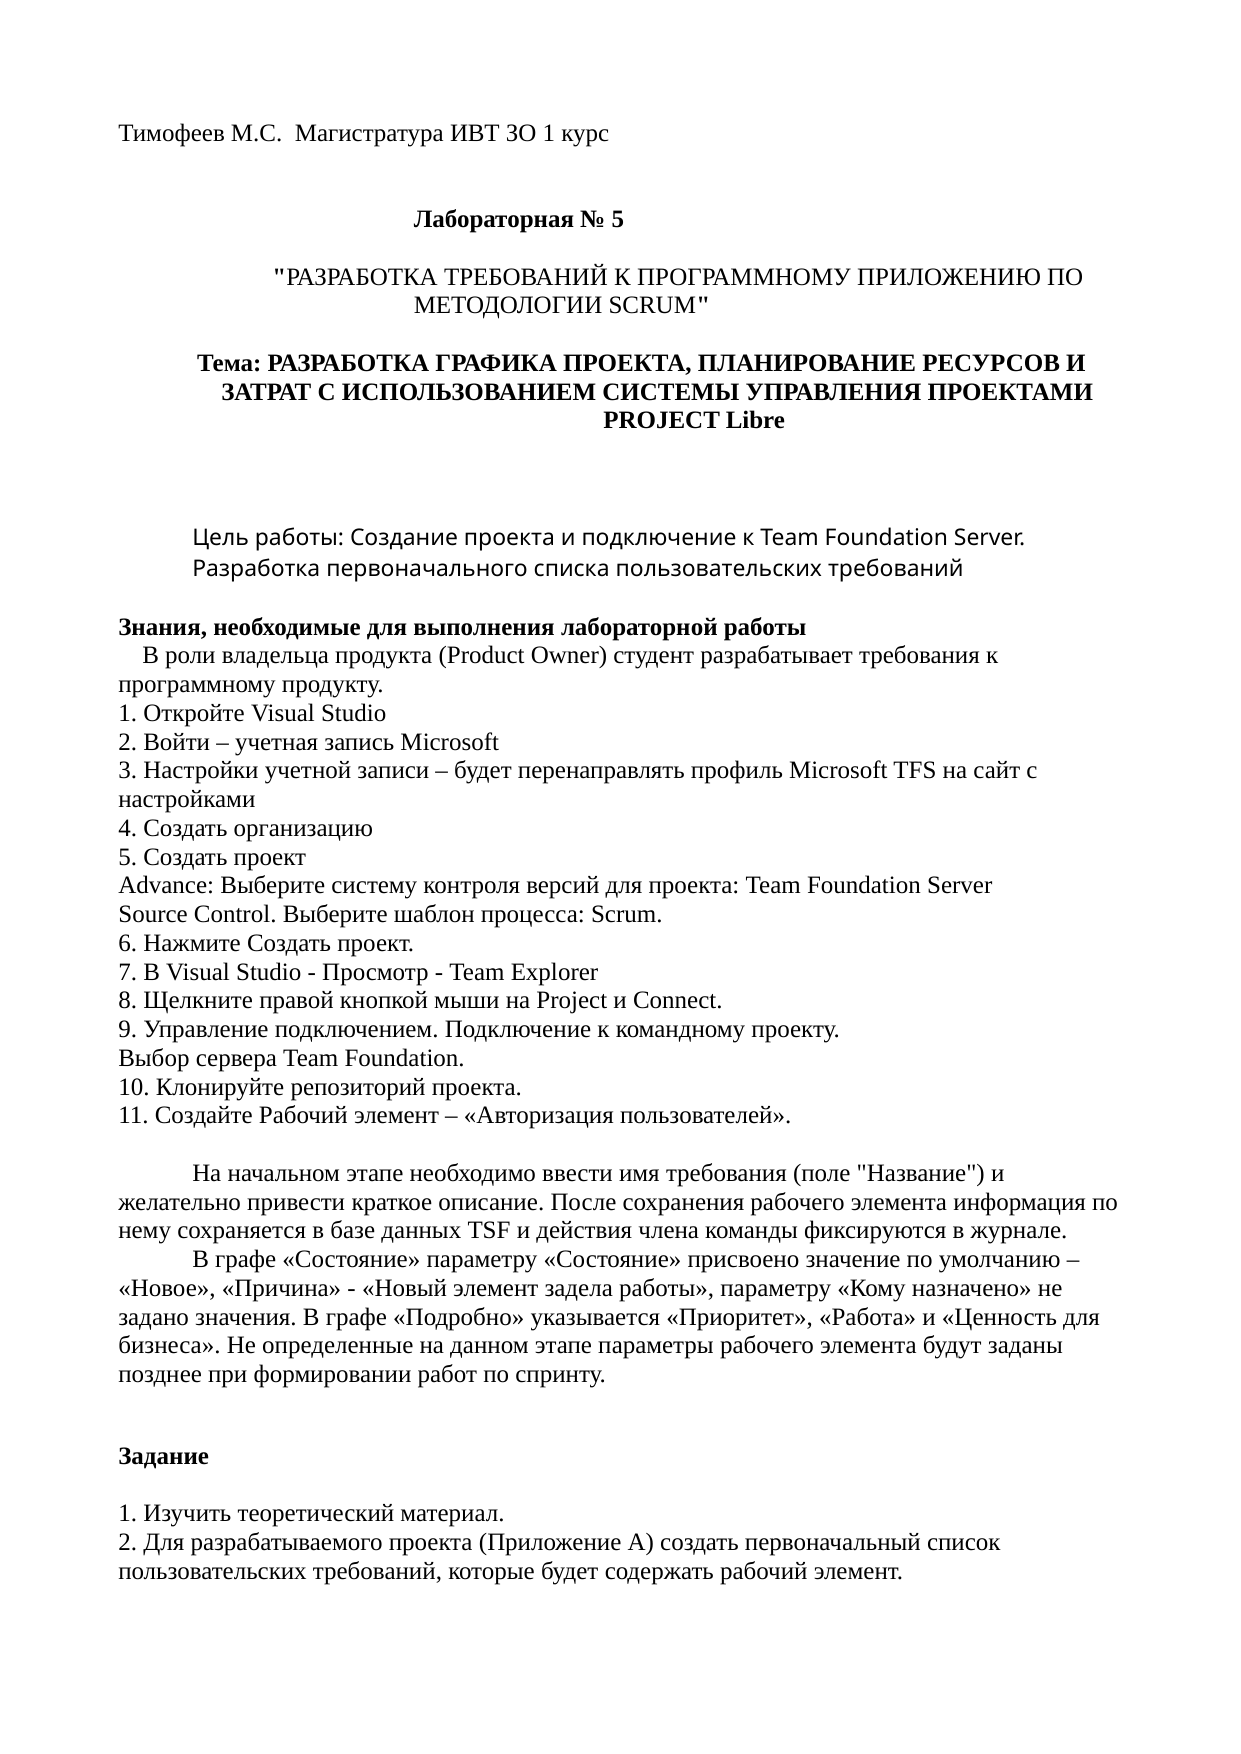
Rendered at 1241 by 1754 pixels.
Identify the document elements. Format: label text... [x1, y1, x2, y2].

text Advance: Выберите систему контроля версий для проекта: Team Foundation Server [118, 871, 1122, 899]
text Выбор сервера Team Foundation. [118, 1043, 1122, 1072]
text 10. Клонируйте репозиторий проекта. [118, 1072, 1122, 1101]
text PROJECT Libre [118, 406, 1122, 434]
text 6. Нажмите Создать проект. [118, 928, 1122, 957]
text Задание [118, 1441, 1122, 1469]
text 1. Откройте Visual Studio [118, 698, 1122, 727]
text 7. В Visual Studio - Просмотр - Team Explorer [118, 957, 1122, 986]
text В графе «Состояние» параметру «Состояние» присвоено значение по умолчанию – «Новое», «Причина» - «Новый элемент задела работы», параметру «Кому назначено» не задано значения. В графе «Подробно» указывается «Приоритет», «Работа» и «Ценность для бизнеса». Не определенные на данном этапе параметры рабочего элемента будут заданы позднее при формировании работ по спринту. [118, 1244, 1122, 1388]
text Цель работы: Создание проекта и подключение к Team Foundation Server. Разработка первоначального списка пользовательских требований [118, 521, 1122, 583]
text На начальном этапе необходимо ввести имя требования (поле "Название") и желательно привести краткое описание. После сохранения рабочего элемента информация по нему сохраняется в базе данных TSF и действия члена команды фиксируются в журнале. [118, 1158, 1122, 1244]
text 1. Изучить теоретический материал. [118, 1498, 1122, 1527]
text 5. Создать проект [118, 842, 1122, 871]
text 2. Для разрабатываемого проекта (Приложение А) создать первоначальный список пользовательских требований, которые будет содержать рабочий элемент. [118, 1527, 1122, 1584]
text Тимофеев М.С. Магистратура ИВТ ЗО 1 курс [118, 118, 1122, 147]
text 3. Настройки учетной записи – будет перенаправлять профиль Microsoft TFS на сайт c настройками [118, 756, 1122, 813]
text 8. Щелкните правой кнопкой мыши на Project и Connect. [118, 986, 1122, 1014]
text 9. Управление подключением. Подключение к командному проекту. [118, 1014, 1122, 1043]
text Source Control. Выберите шаблон процесса: Scrum. [118, 899, 1122, 928]
text Лабораторная № 5 [118, 204, 1122, 233]
text 4. Создать организацию [118, 813, 1122, 842]
text Знания, необходимые для выполнения лабораторной работы [118, 612, 1122, 641]
text 2. Войти – учетная запись Microsoft [118, 727, 1122, 756]
text "РАЗРАБОТКА ТРЕБОВАНИЙ К ПРОГРАММНОМУ ПРИЛОЖЕНИЮ ПО МЕТОДОЛОГИИ SCRUM" [118, 262, 1122, 319]
text Тема: РАЗРАБОТКА ГРАФИКА ПРОЕКТА, ПЛАНИРОВАНИЕ РЕСУРСОВ И ЗАТРАТ С ИСПОЛЬЗОВАНИЕМ СИСТЕМЫ УПРАВЛЕНИЯ ПРОЕКТАМИ [118, 348, 1122, 406]
text В роли владельца продукта (Product Owner) студент разрабатывает требования к программному продукту. [118, 641, 1122, 698]
text 11. Создайте Рабочий элемент – «Авторизация пользователей». [118, 1101, 1122, 1129]
